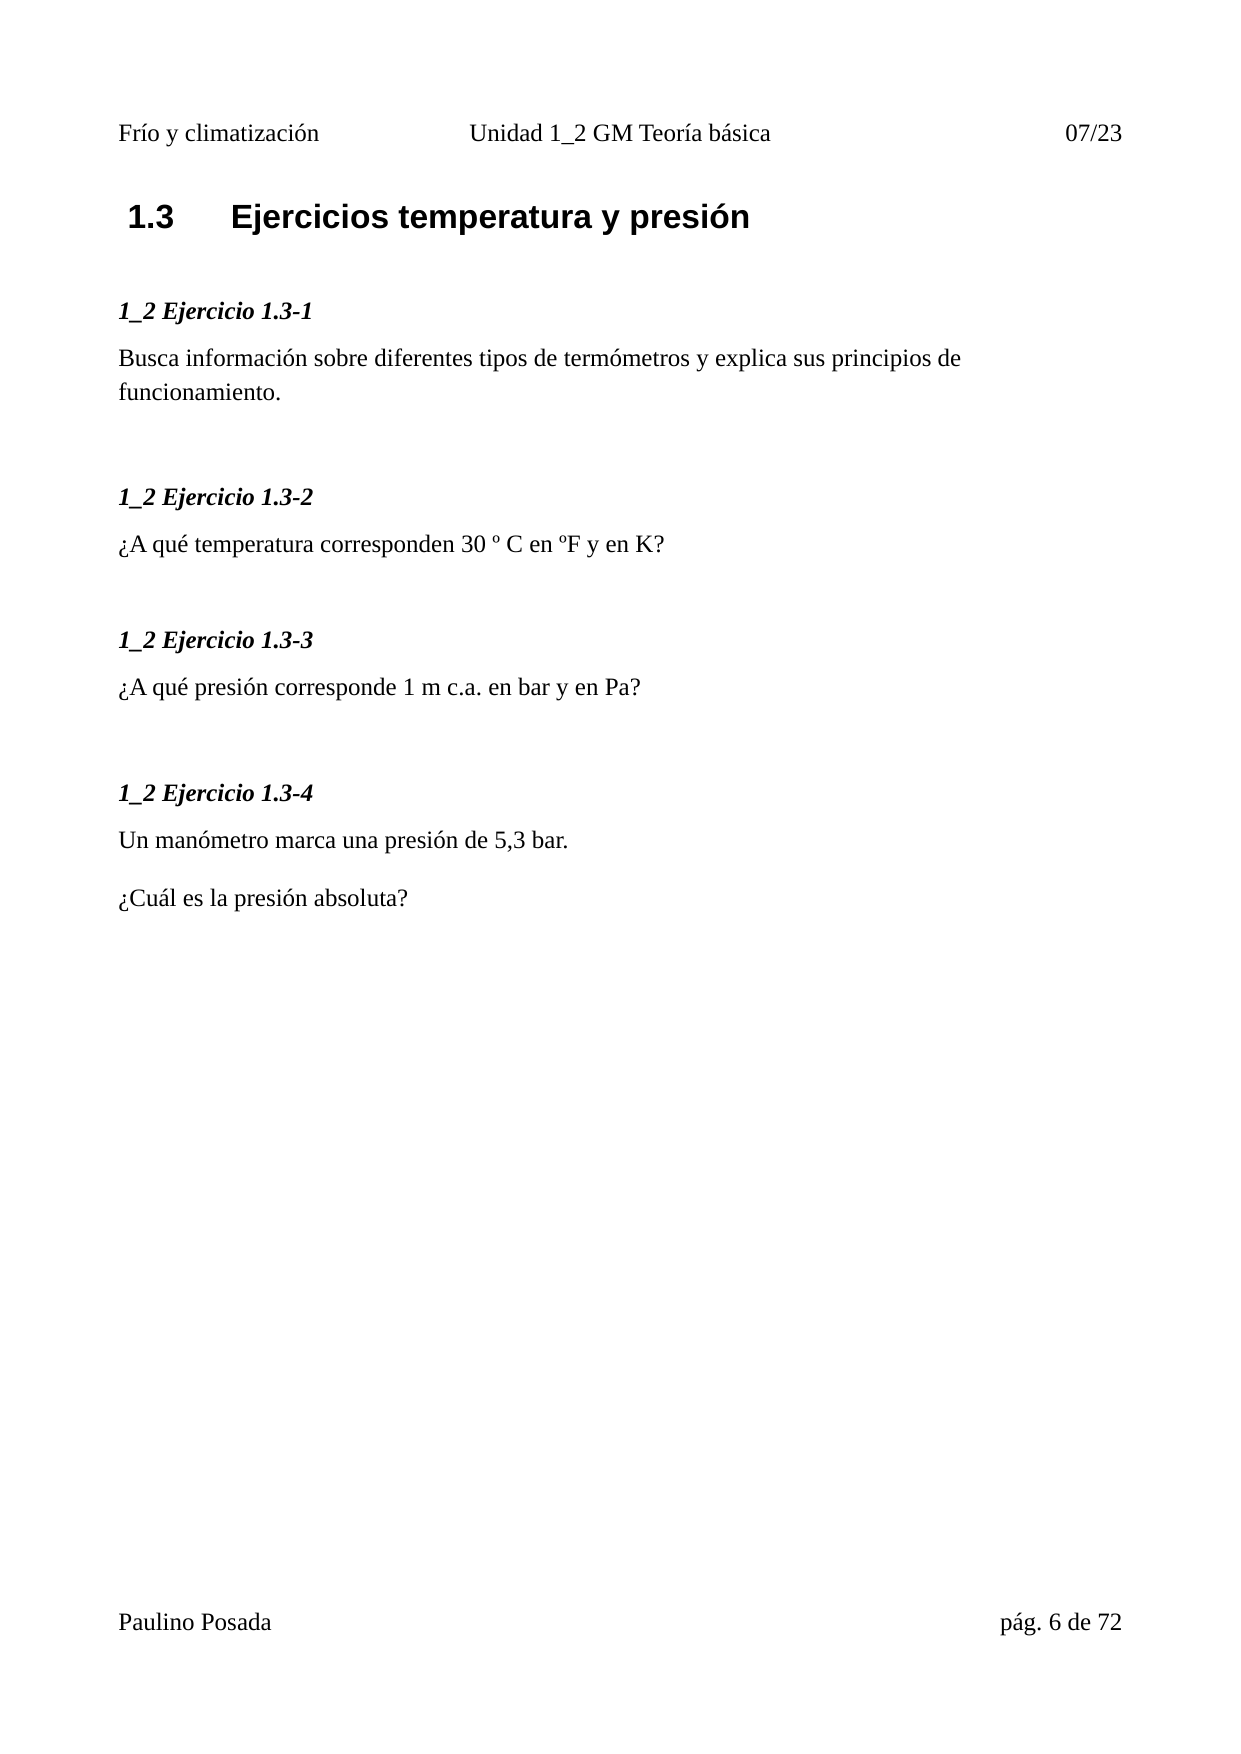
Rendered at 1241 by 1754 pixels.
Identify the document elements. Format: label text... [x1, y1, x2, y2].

text 1_2 Ejercicio 1.3-1 [118, 296, 1122, 325]
text 1_2 Ejercicio 1.3-3 [118, 625, 1122, 653]
text Busca información sobre diferentes tipos de termómetros y explica sus principios de funcionamiento. [118, 343, 1122, 405]
text ¿A qué temperatura corresponden 30 º C en ºF y en K? [118, 529, 1122, 558]
text 1_2 Ejercicio 1.3-2 [118, 482, 1122, 511]
text ¿A qué presión corresponde 1 m c.a. en bar y en Pa? [118, 672, 1122, 701]
subtitle Ejercicios temperatura y presión [118, 197, 1122, 236]
text 1_2 Ejercicio 1.3-4 [118, 778, 1122, 806]
text ¿Cuál es la presión absoluta? [118, 883, 1122, 912]
text Un manómetro marca una presión de 5,3 bar. [118, 825, 1122, 854]
